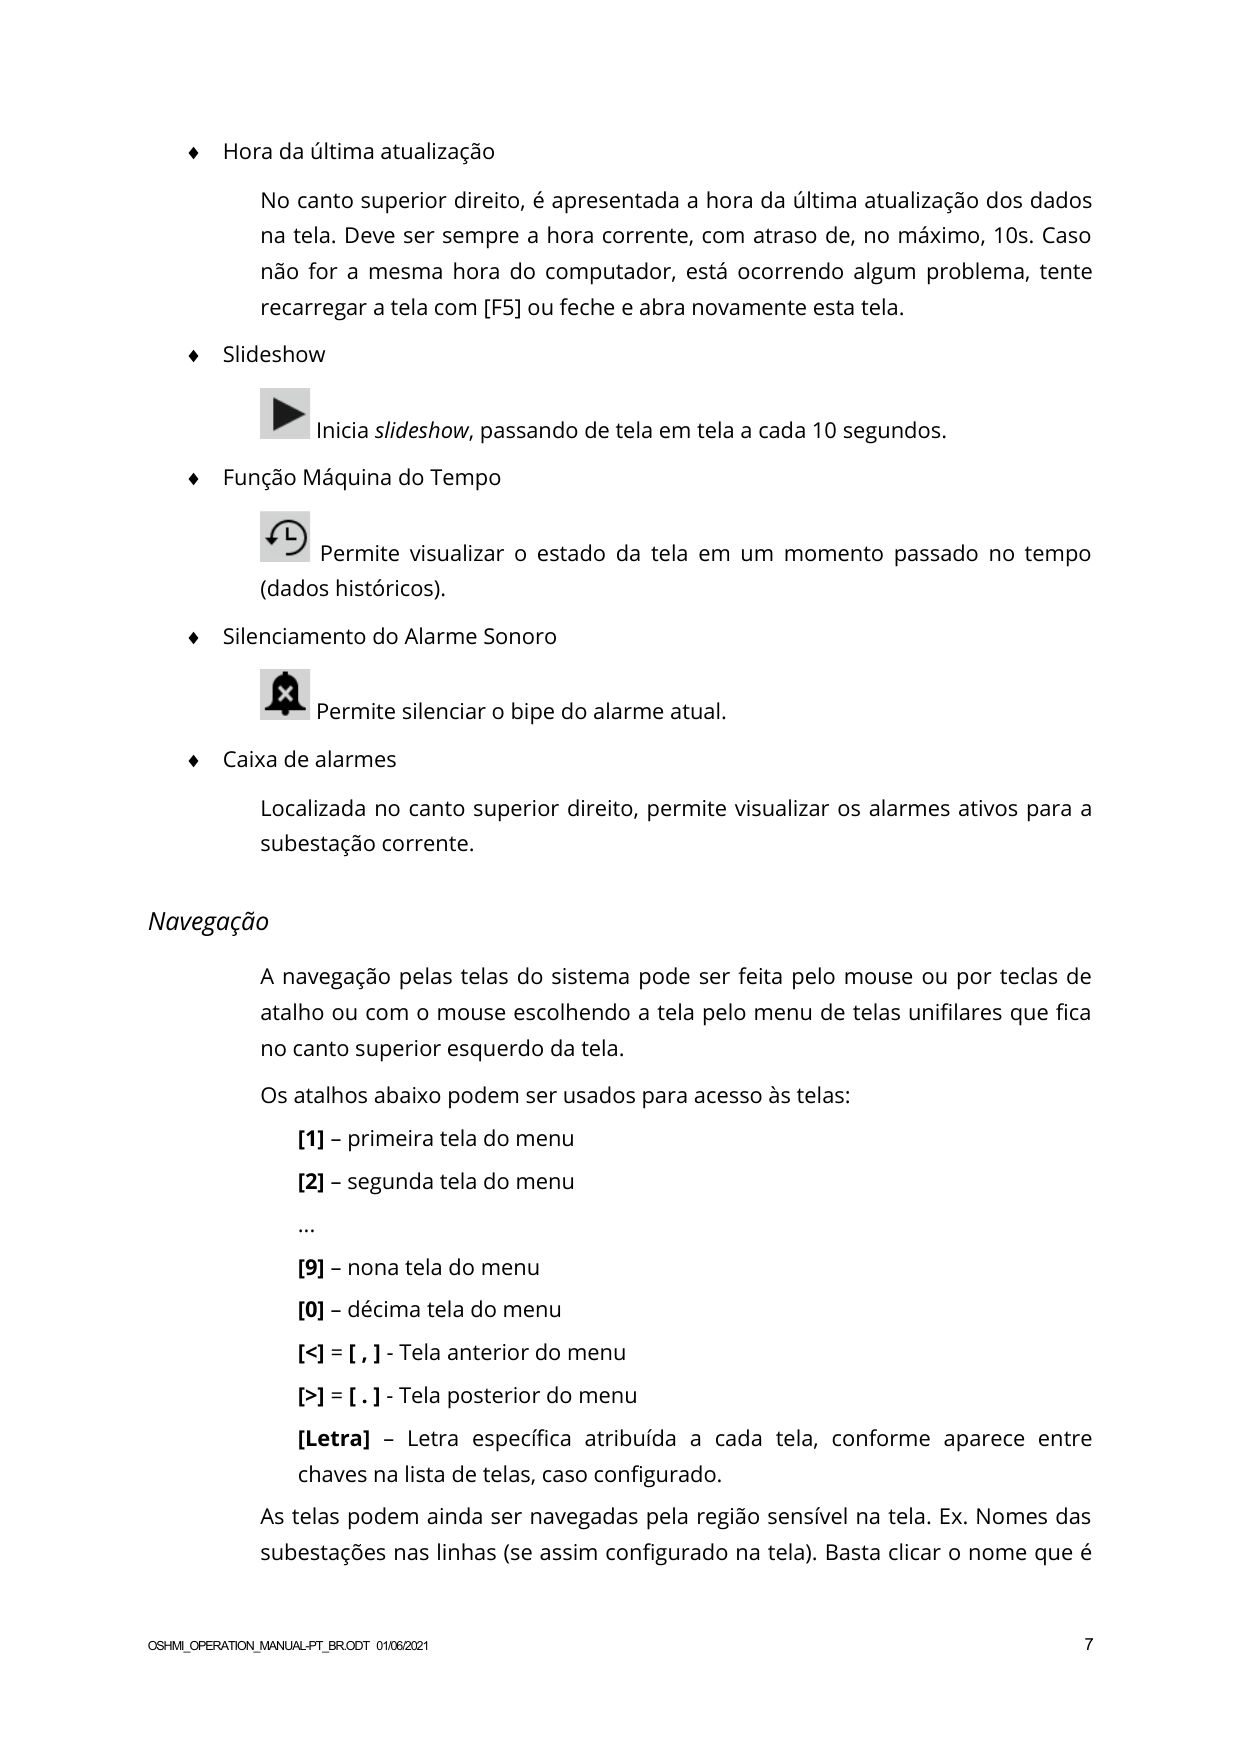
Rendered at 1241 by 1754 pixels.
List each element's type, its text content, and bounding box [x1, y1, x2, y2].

text Permite silenciar o bipe do alarme atual. [260, 670, 1093, 726]
picture [260, 669, 311, 720]
text [9] – nona tela do menu [298, 1252, 1093, 1281]
text [Letra] – Letra específica atribuída a cada tela, conforme aparece entre chaves na lista de telas, caso configurado. [298, 1423, 1093, 1488]
text Permite visualizar o estado da tela em um momento passado no tempo (dados históricos). [260, 511, 1093, 603]
text [2] – segunda tela do menu [298, 1166, 1093, 1196]
picture [260, 511, 311, 562]
text No canto superior direito, é apresentada a hora da última atualização dos dados na tela. Deve ser sempre a hora corrente, com atraso de, no máximo, 10s. Caso não for a mesma hora do computador, está ocorrendo algum problema, tente recarregar a tela com [F5] ou feche e abra novamente esta tela. [260, 184, 1093, 322]
text Os atalhos abaixo podem ser usados para acesso às telas: [260, 1080, 1093, 1110]
subtitle Caixa de alarmes [185, 744, 1093, 774]
subtitle Função Máquina do Tempo [185, 462, 1093, 492]
picture [260, 388, 311, 439]
text Inicia slideshow, passando de tela em tela a cada 10 segundos. [260, 388, 1093, 444]
text [<] = [ , ] - Tela anterior do menu [298, 1337, 1093, 1367]
text [1] – primeira tela do menu [298, 1123, 1093, 1153]
subtitle Navegação [148, 903, 1093, 937]
subtitle Hora da última atualização [185, 136, 1093, 166]
text [0] – décima tela do menu [298, 1294, 1093, 1324]
text [>] = [ . ] - Tela posterior do menu [298, 1380, 1093, 1410]
text A navegação pelas telas do sistema pode ser feita pelo mouse ou por teclas de atalho ou com o mouse escolhendo a tela pelo menu de telas unifilares que fica no canto superior esquerdo da tela. [260, 961, 1093, 1062]
subtitle Silenciamento do Alarme Sonoro [185, 621, 1093, 651]
text ... [298, 1209, 1093, 1238]
text Localizada no canto superior direito, permite visualizar os alarmes ativos para a subestação corrente. [260, 793, 1093, 858]
text As telas podem ainda ser navegadas pela região sensível na tela. Ex. Nomes das subestações nas linhas (se assim configurado na tela). Basta clicar o nome que é [260, 1501, 1093, 1567]
subtitle Slideshow [185, 339, 1093, 369]
